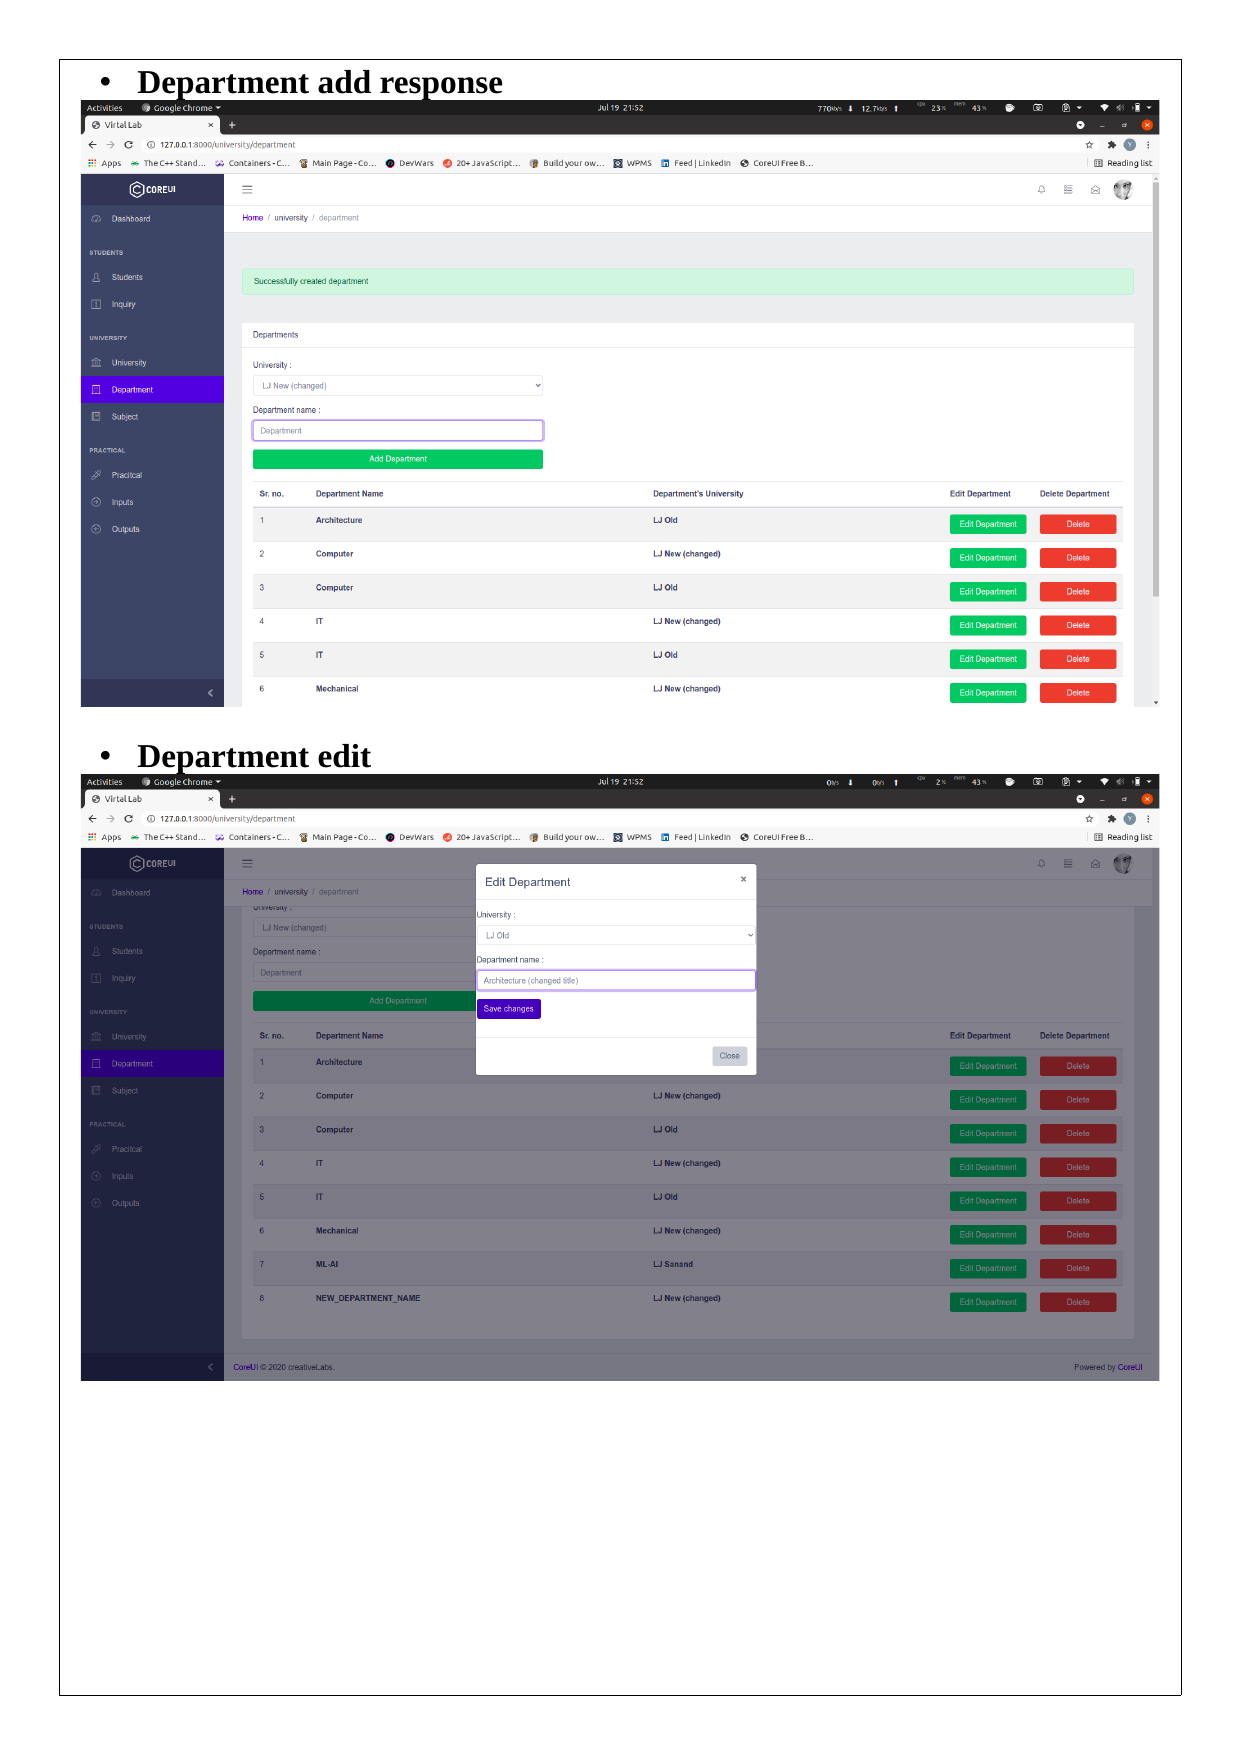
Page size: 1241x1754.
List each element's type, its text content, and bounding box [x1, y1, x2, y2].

picture [80, 774, 1160, 1381]
list Department edit [99, 736, 1178, 774]
list Department add response [99, 62, 1178, 100]
picture [80, 100, 1160, 707]
